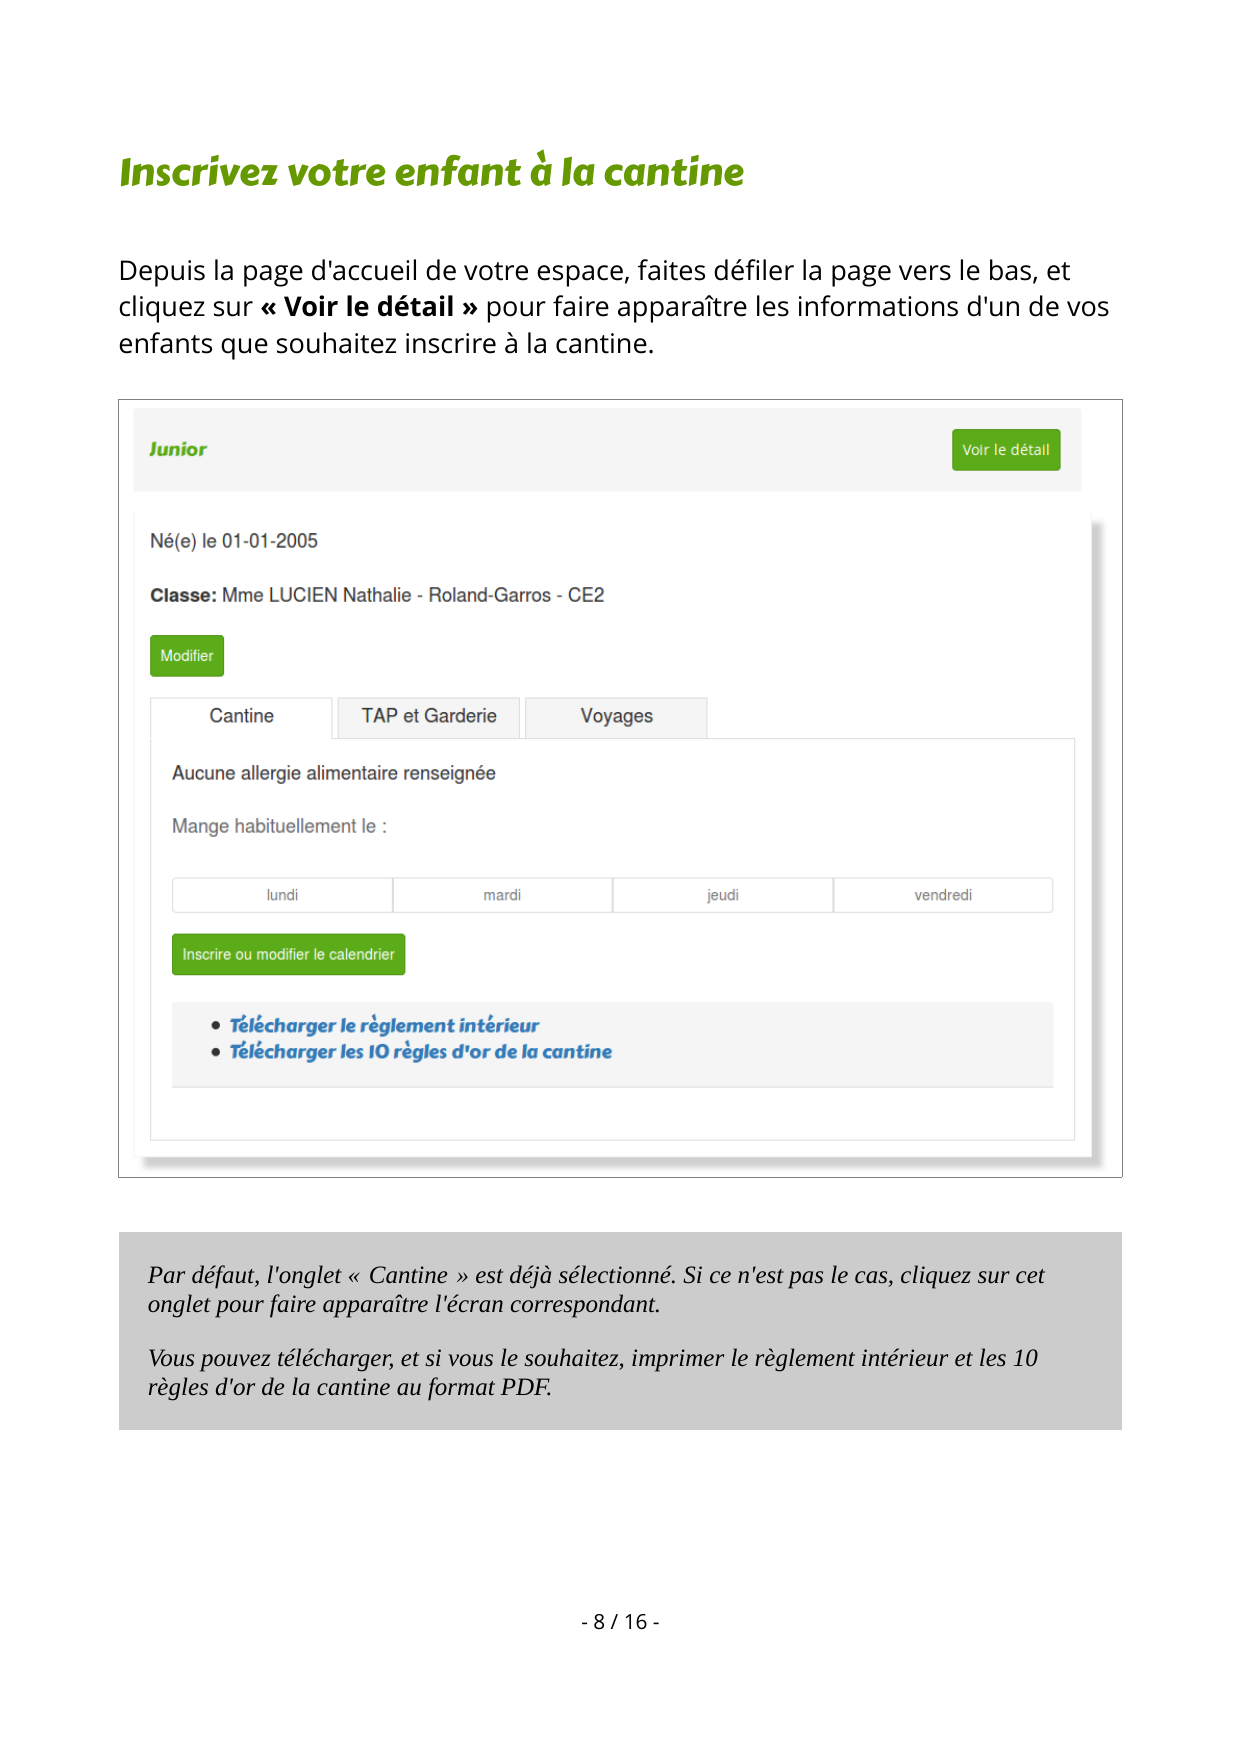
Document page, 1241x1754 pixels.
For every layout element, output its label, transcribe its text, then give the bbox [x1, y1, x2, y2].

text Vous pouvez télécharger, et si vous le souhaitez, imprimer le règlement intérieur et les 10 règles d'or de la cantine au format PDF. [119, 1313, 1122, 1430]
subtitle Inscrivez votre enfant à la cantine [118, 143, 1122, 202]
text Depuis la page d'accueil de votre espace, faites défiler la page vers le bas, et cliquez sur « Voir le détail » pour faire apparaître les informations d'un de vos enfants que souhaitez inscrire à la cantine. [118, 251, 1122, 362]
picture [121, 401, 1119, 1175]
text Par défaut, l'onglet « Cantine » est déjà sélectionné. Si ce n'est pas le cas, cliquez sur cet onglet pour faire apparaître l'écran correspondant. [119, 1232, 1122, 1313]
